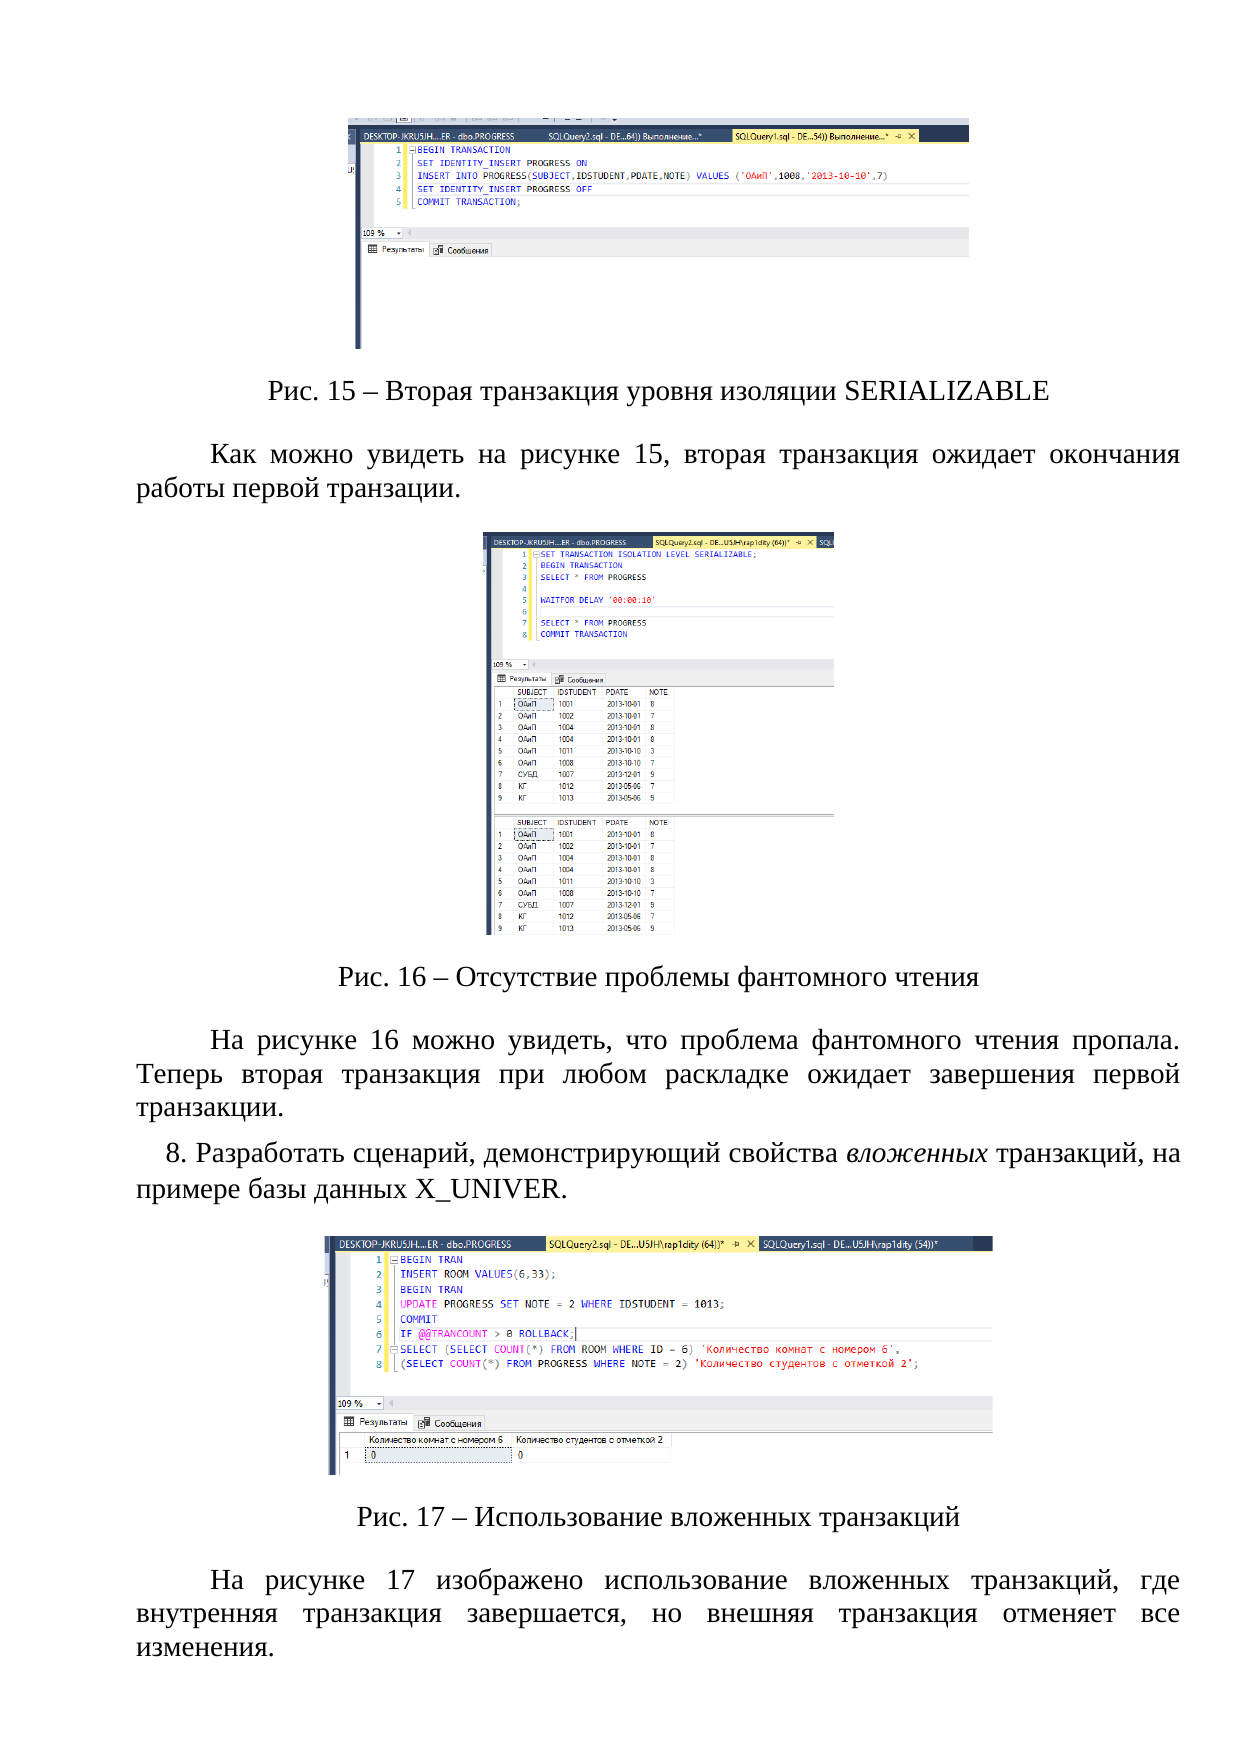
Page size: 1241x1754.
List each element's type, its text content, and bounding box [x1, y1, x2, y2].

text Рис. 16 – Отсутствие проблемы фантомного чтения [136, 959, 1181, 993]
text Рис. 17 – Использование вложенных транзакций [136, 1499, 1181, 1533]
picture [483, 532, 834, 935]
text Рис. 15 – Вторая транзакция уровня изоляции SERIALIZABLE [136, 373, 1181, 407]
picture [348, 118, 969, 349]
text На рисунке 17 изображено использование вложенных транзакций, где внутренняя транзакция завершается, но внешняя транзакция отменяет все изменения. [136, 1562, 1181, 1662]
text 8. Разработать сценарий, демонстрирующий свойства вложенных транзакций, на примере базы данных X_UNIVER. [136, 1135, 1181, 1205]
text Как можно увидеть на рисунке 15, вторая транзакция ожидает окончания работы первой транзации. [136, 436, 1181, 503]
text На рисунке 16 можно увидеть, что проблема фантомного чтения пропала. Теперь вторая транзакция при любом раскладке ожидает завершения первой транзакции. [136, 1022, 1181, 1123]
picture [324, 1236, 993, 1475]
